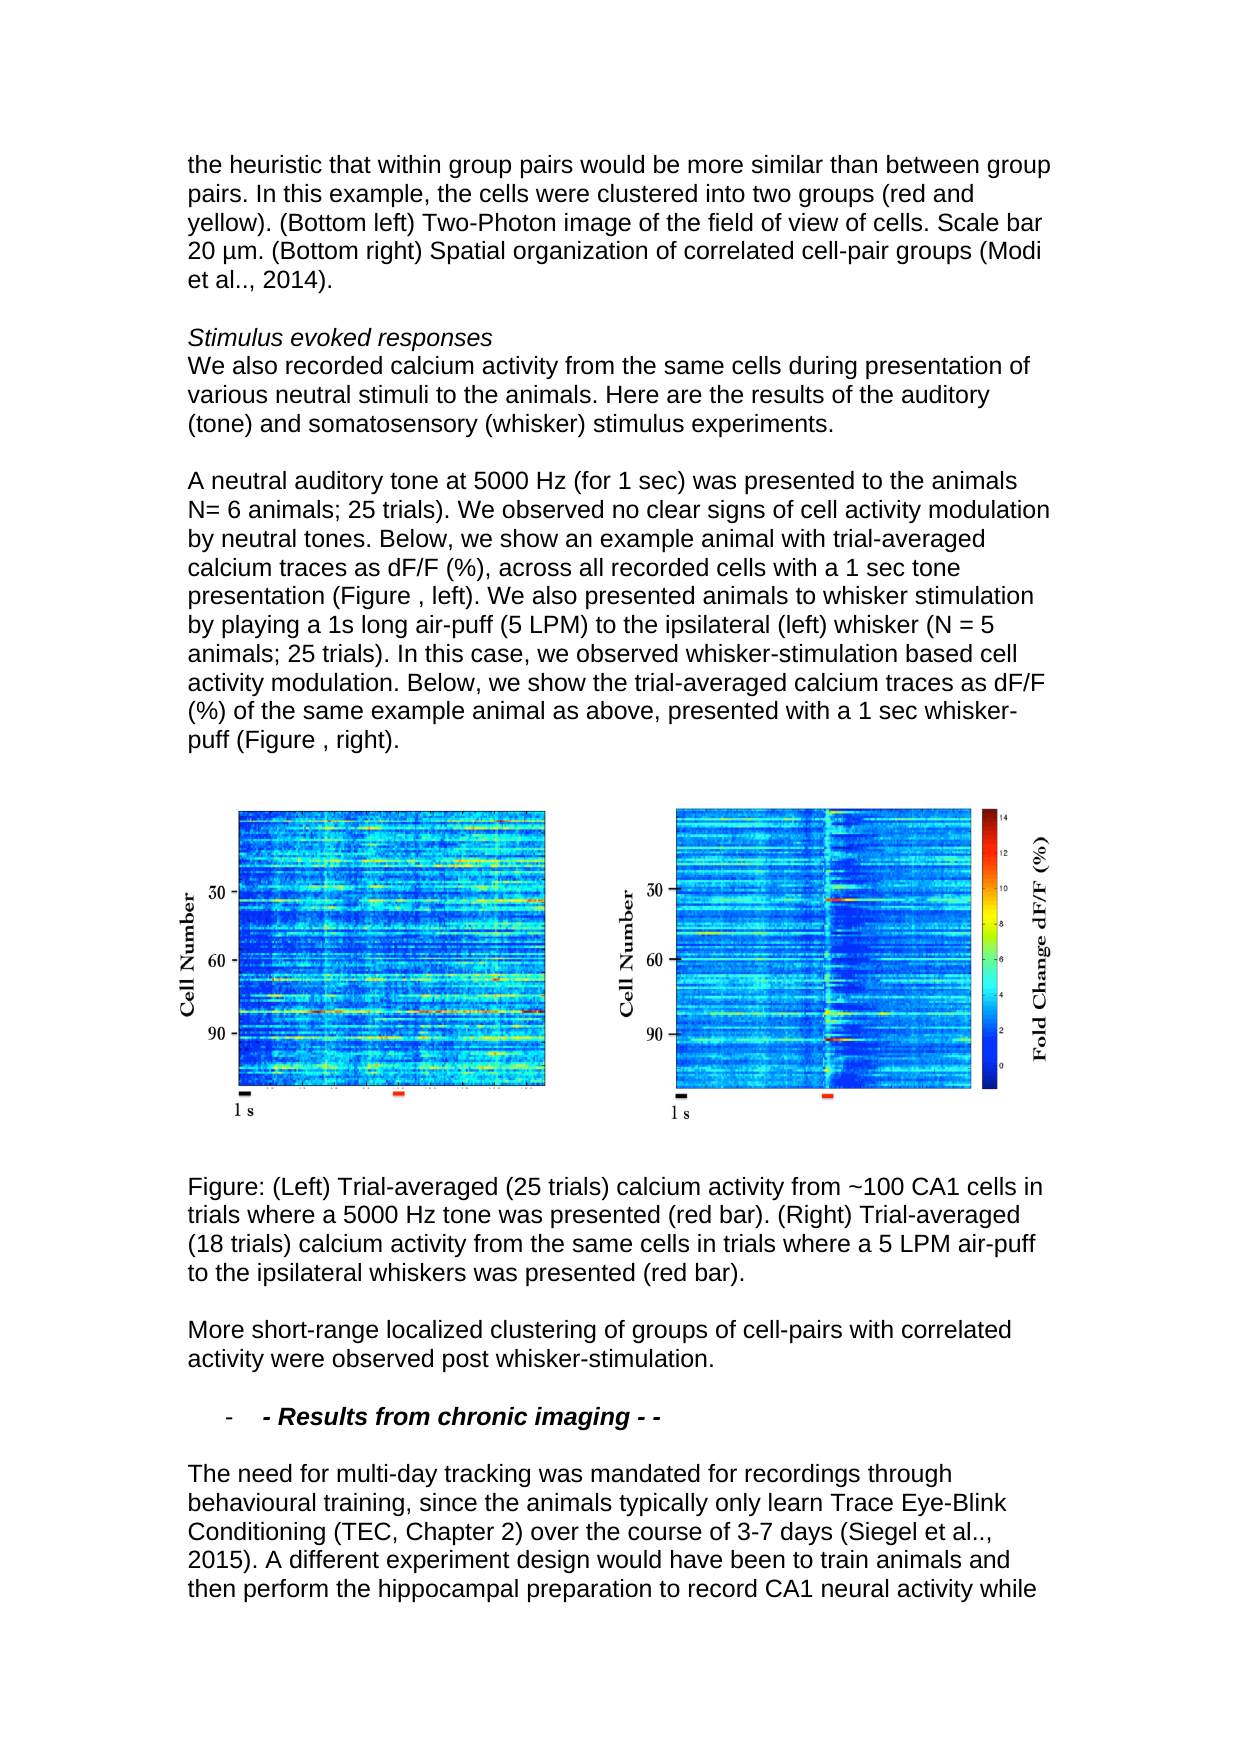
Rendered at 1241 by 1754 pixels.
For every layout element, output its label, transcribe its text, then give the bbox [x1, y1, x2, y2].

text We also recorded calcium activity from the same cells during presentation of various neutral stimuli to the animals. Here are the results of the auditory (tone) and somatosensory (whisker) stimulus experiments. [187, 351, 1053, 437]
text the heuristic that within group pairs would be more similar than between group pairs. In this example, the cells were clustered into two groups (red and yellow). (Bottom left) Two-Photon image of the field of view of cells. Scale bar 20 µm. (Bottom right) Spatial organization of correlated cell-pair groups (Modi et al.., 2014). [187, 150, 1053, 294]
text More short-range localized clustering of groups of cell-pairs with correlated activity were observed post whisker-stimulation. [187, 1316, 1053, 1373]
text A neutral auditory tone at 5000 Hz (for 1 sec) was presented to the animals N= 6 animals; 25 trials). We observed no clear signs of cell activity modulation by neutral tones. Below, we show an example animal with trial-averaged calcium traces as dF/F (%), across all recorded cells with a 1 sec tone presentation (Figure , left). We also presented animals to whisker stimulation by playing a 1s long air-puff (5 LPM) to the ipsilateral (left) whisker (N = 5 animals; 25 trials). In this case, we observed whisker-stimulation based cell activity modulation. Below, we show the trial-averaged calcium traces as dF/F (%) of the same example animal as above, presented with a 1 sec whisker-puff (Figure , right). [187, 466, 1053, 754]
text The need for multi-day tracking was mandated for recordings through behavioural training, since the animals typically only learn Trace Eye-Blink Conditioning (TEC, Chapter 2) over the course of 3-7 days (Siegel et al.., 2015). A different experiment design would have been to train animals and then perform the hippocampal preparation to record CA1 neural activity while [187, 1459, 1053, 1603]
text Figure: (Left) Trial-averaged (25 trials) calcium activity from ~100 CA1 cells in trials where a 5000 Hz tone was presented (red bar). (Right) Trial-averaged (18 trials) calcium activity from the same cells in trials where a 5 LPM air-puff to the ipsilateral whiskers was presented (red bar). [187, 1172, 1053, 1287]
picture [176, 800, 1053, 1125]
text Stimulus evoked responses [187, 322, 1053, 351]
list - Results from chronic imaging - - [225, 1402, 1053, 1431]
